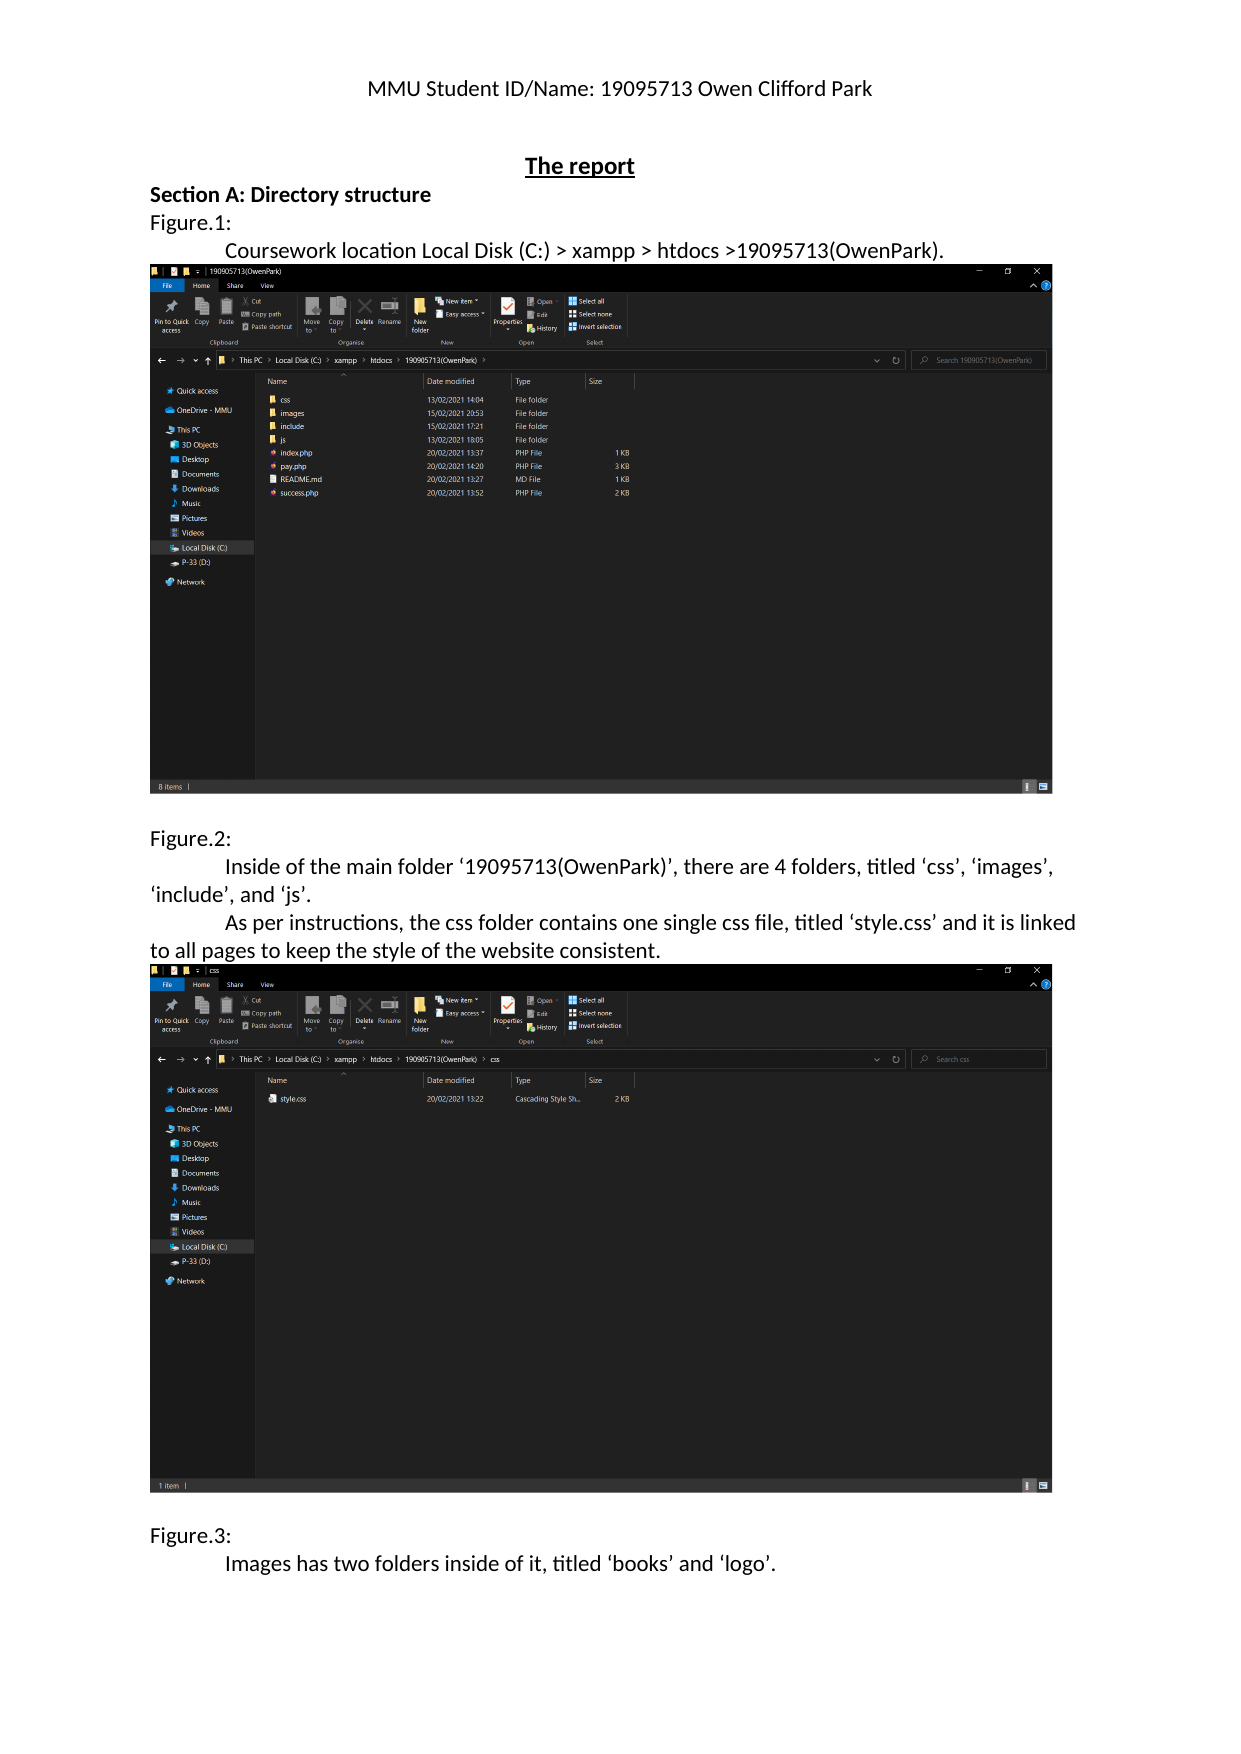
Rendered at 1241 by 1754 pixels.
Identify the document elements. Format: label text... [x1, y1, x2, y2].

text Images has two folders inside of it, titled ‘books’ and ‘logo’. [150, 1549, 1090, 1577]
text Figure.1: [150, 208, 1090, 237]
text The report [450, 150, 1090, 181]
text Coursework location Local Disk (C:) > xampp > htdocs >19095713(OwenPark). [150, 237, 1090, 264]
text Inside of the main folder ‘19095713(OwenPark)’, there are 4 folders, titled ‘css’, ‘images’, ‘include’, and ‘js’. [150, 852, 1090, 908]
text As per instructions, the css folder contains one single css file, titled ‘style.css’ and it is linked to all pages to keep the style of the website consistent. [150, 908, 1090, 964]
text Figure.3: [150, 1521, 1090, 1549]
text Section A: Directory structure [150, 181, 1090, 208]
text Figure.2: [150, 824, 1090, 852]
